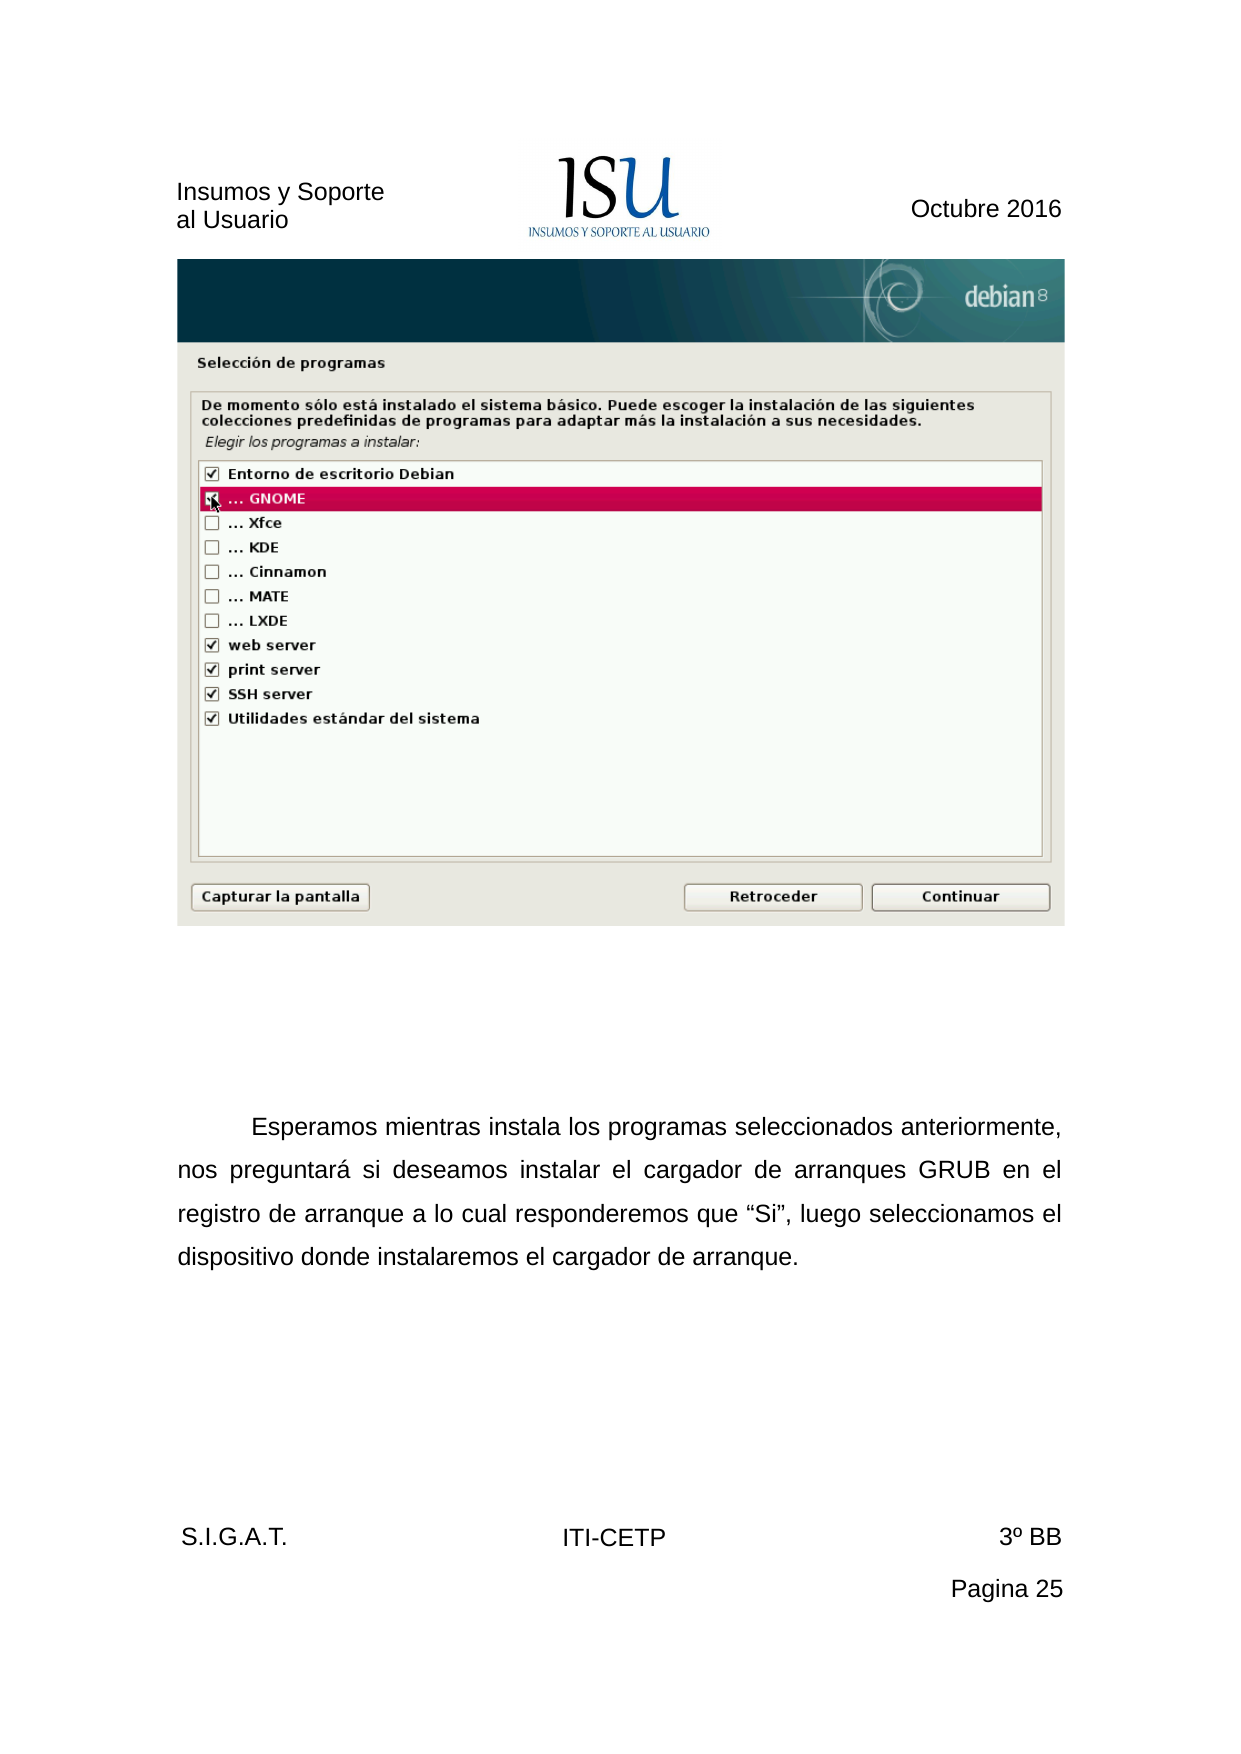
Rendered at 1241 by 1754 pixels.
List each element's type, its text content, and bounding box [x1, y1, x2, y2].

picture [177, 259, 1065, 926]
picture [517, 138, 723, 252]
text Esperamos mientras instala los programas seleccionados anteriormente, nos preguntará si deseamos instalar el cargador de arranques GRUB en el registro de arranque a lo cual responderemos que “Si”, luego seleccionamos el dispositivo donde instalaremos el cargador de arranque. [177, 1112, 1063, 1270]
